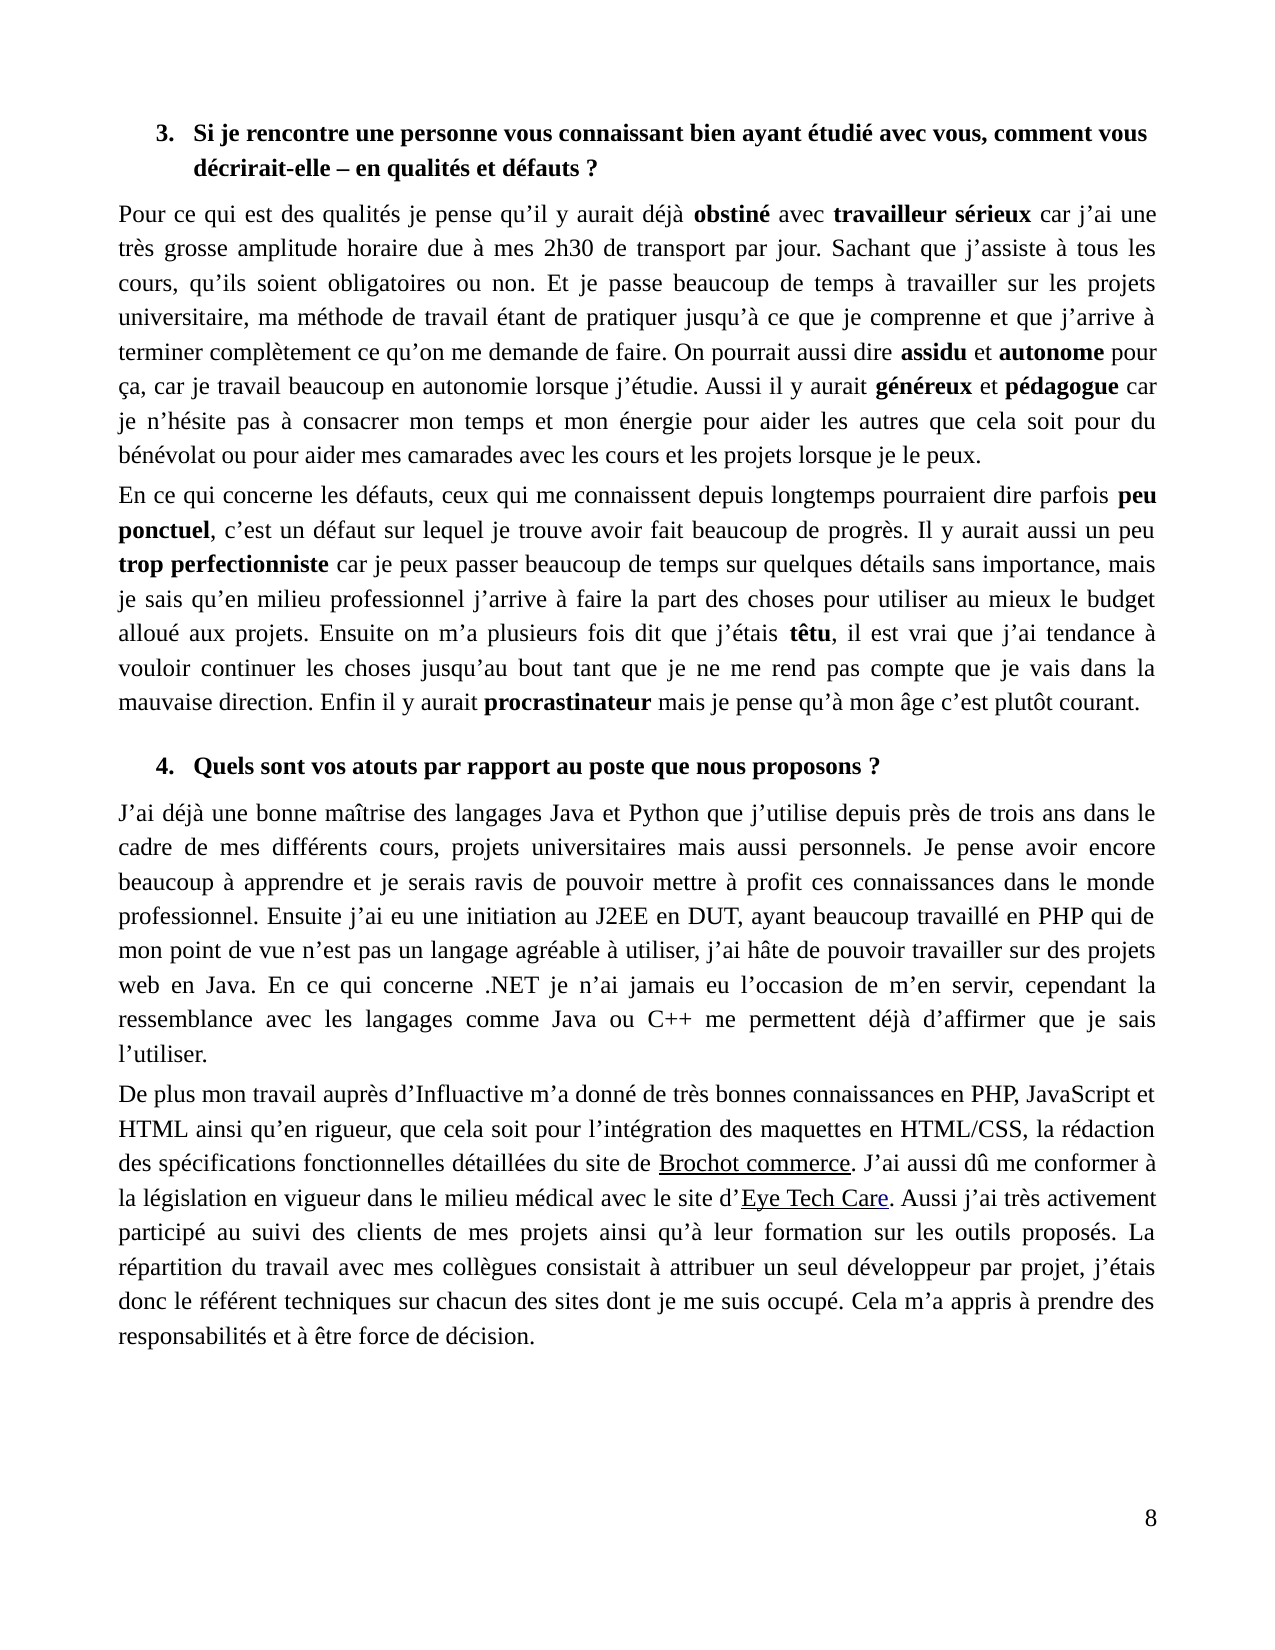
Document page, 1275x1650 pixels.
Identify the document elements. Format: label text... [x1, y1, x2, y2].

list Quels sont vos atouts par rapport au poste que nous proposons ? [156, 751, 1157, 780]
text En ce qui concerne les défauts, ceux qui me connaissent depuis longtemps pourraient dire parfois peu ponctuel, c’est un défaut sur lequel je trouve avoir fait beaucoup de progrès. Il y aurait aussi un peu trop perfectionniste car je peux passer beaucoup de temps sur quelques détails sans importance, mais je sais qu’en milieu professionnel j’arrive à faire la part des choses pour utiliser au mieux le budget alloué aux projets. Ensuite on m’a plusieurs fois dit que j’étais têtu, il est vrai que j’ai tendance à vouloir continuer les choses jusqu’au bout tant que je ne me rend pas compte que je vais dans la mauvaise direction. Enfin il y aurait procrastinateur mais je pense qu’à mon âge c’est plutôt courant. [118, 481, 1157, 716]
list Si je rencontre une personne vous connaissant bien ayant étudié avec vous, comment vous décrirait-elle – en qualités et défauts ? [156, 118, 1157, 181]
text J’ai déjà une bonne maîtrise des langages Java et Python que j’utilise depuis près de trois ans dans le cadre de mes différents cours, projets universitaires mais aussi personnels. Je pense avoir encore beaucoup à apprendre et je serais ravis de pouvoir mettre à profit ces connaissances dans le monde professionnel. Ensuite j’ai eu une initiation au J2EE en DUT, ayant beaucoup travaillé en PHP qui de mon point de vue n’est pas un langage agréable à utiliser, j’ai hâte de pouvoir travailler sur des projets web en Java. En ce qui concerne .NET je n’ai jamais eu l’occasion de m’en servir, cependant la ressemblance avec les langages comme Java ou C++ me permettent déjà d’affirmer que je sais l’utiliser. [118, 798, 1157, 1068]
text Pour ce qui est des qualités je pense qu’il y aurait déjà obstiné avec travailleur sérieux car j’ai une très grosse amplitude horaire due à mes 2h30 de transport par jour. Sachant que j’assiste à tous les cours, qu’ils soient obligatoires ou non. Et je passe beaucoup de temps à travailler sur les projets universitaire, ma méthode de travail étant de pratiquer jusqu’à ce que je comprenne et que j’arrive à terminer complètement ce qu’on me demande de faire. On pourrait aussi dire assidu et autonome pour ça, car je travail beaucoup en autonomie lorsque j’étudie. Aussi il y aurait généreux et pédagogue car je n’hésite pas à consacrer mon temps et mon énergie pour aider les autres que cela soit pour du bénévolat ou pour aider mes camarades avec les cours et les projets lorsque je le peux. [118, 199, 1157, 469]
text De plus mon travail auprès d’Influactive m’a donné de très bonnes connaissances en PHP, JavaScript et HTML ainsi qu’en rigueur, que cela soit pour l’intégration des maquettes en HTML/CSS, la rédaction des spécifications fonctionnelles détaillées du site de Brochot commerce. J’ai aussi dû me conformer à la législation en vigueur dans le milieu médical avec le site d’Eye Tech Care. Aussi j’ai très activement participé au suivi des clients de mes projets ainsi qu’à leur formation sur les outils proposés. La répartition du travail avec mes collègues consistait à attribuer un seul développeur par projet, j’étais donc le référent techniques sur chacun des sites dont je me suis occupé. Cela m’a appris à prendre des responsabilités et à être force de décision. [118, 1079, 1157, 1349]
